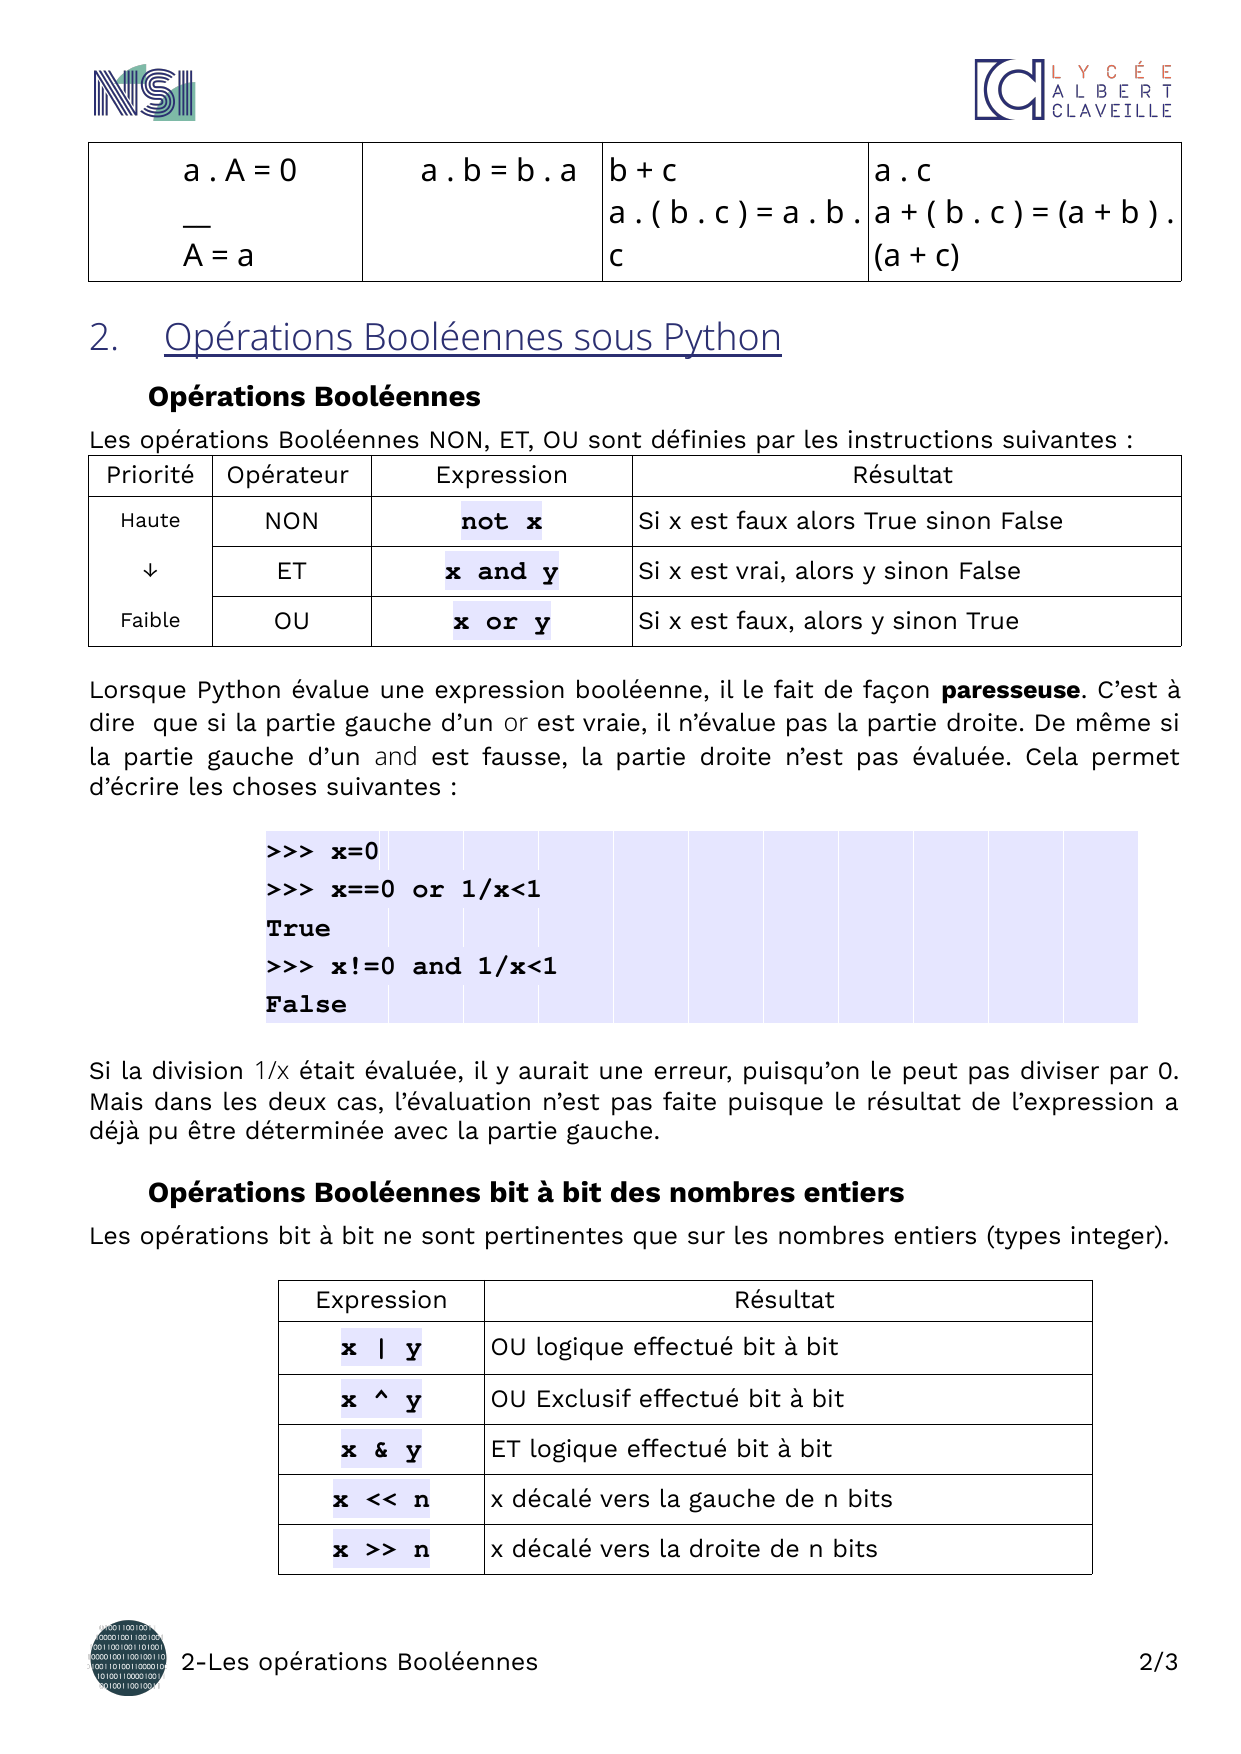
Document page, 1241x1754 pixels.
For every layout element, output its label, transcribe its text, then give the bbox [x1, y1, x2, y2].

table_cell ET [213, 547, 371, 596]
table_cell x or y [372, 597, 632, 646]
text True [1138, 908, 1181, 947]
table_cell x << n [279, 1475, 484, 1523]
table_header Priorité [89, 456, 212, 496]
table_cell OU Exclusif effectué bit à bit [485, 1375, 1092, 1423]
text >>> x!=0 and 1/x<1 [1138, 947, 1181, 985]
table_cell Si x est faux alors True sinon False [633, 497, 1181, 546]
table_cell Si x est vrai, alors y sinon False [633, 547, 1181, 596]
table_cell Faible [89, 596, 212, 646]
table_header Résultat [485, 1281, 1092, 1321]
table_cell OU [213, 597, 371, 646]
table_cell x and y [372, 547, 632, 596]
picture [94, 64, 196, 121]
table_cell a . c a + ( b . c ) = (a + b ) . (a + c) [869, 143, 1181, 281]
table_cell x | y [279, 1322, 484, 1373]
table_cell OU logique effectué bit à bit [485, 1322, 1092, 1373]
text Si la division 1/x était évaluée, il y aurait une erreur, puisqu’on le peut pas diviser par 0. Mais dans les deux cas, l’évaluation n’est pas faite puisque le résultat de l’expression a déjà pu être déterminée avec la partie gauche. [88, 1053, 1181, 1146]
table_cell b + c a . ( b . c ) = a . b . c [603, 143, 868, 281]
picture [974, 59, 1172, 120]
table_cell not x [372, 497, 632, 546]
text Les opérations bit à bit ne sont pertinentes que sur les nombres entiers (types integer). [88, 1221, 1181, 1250]
table_cell x ^ y [279, 1375, 484, 1423]
subtitle Opérations Booléennes sous Python [88, 311, 1181, 362]
picture [87, 1620, 168, 1696]
table_cell x décalé vers la droite de n bits [485, 1525, 1092, 1573]
table_header Expression [372, 456, 632, 496]
table_cell ET logique effectué bit à bit [485, 1425, 1092, 1473]
text Les opérations Booléennes NON, ET, OU sont définies par les instructions suivantes : [88, 425, 1181, 455]
table_header Expression [279, 1281, 484, 1321]
table_header Résultat [633, 456, 1181, 496]
text >>> x=0 [1138, 831, 1181, 870]
subtitle Opérations Booléennes bit à bit des nombres entiers [148, 1175, 1181, 1209]
text >>> x==0 or 1/x<1 [1138, 870, 1181, 908]
table_cell x & y [279, 1425, 484, 1473]
table_cell x décalé vers la gauche de n bits [485, 1475, 1092, 1523]
table_cell ↓ [89, 546, 212, 596]
table_cell a . A = 0 __ A = a [89, 143, 362, 281]
table_cell x >> n [279, 1525, 484, 1573]
table_cell Haute [89, 497, 212, 546]
text False [1138, 985, 1181, 1023]
table_cell a . b = b . a [363, 143, 602, 281]
table_cell Si x est faux, alors y sinon True [633, 597, 1181, 646]
table_header Opérateur [213, 456, 371, 496]
table_cell NON [213, 497, 371, 546]
subtitle Opérations Booléennes [148, 379, 1181, 413]
text Lorsque Python évalue une expression booléenne, il le fait de façon paresseuse. C’est à dire que si la partie gauche d’un or est vraie, il n’évalue pas la partie droite. De même si la partie gauche d’un and est fausse, la partie droite n’est pas évaluée. Cela permet d’écrire les choses suivantes : [88, 675, 1181, 802]
